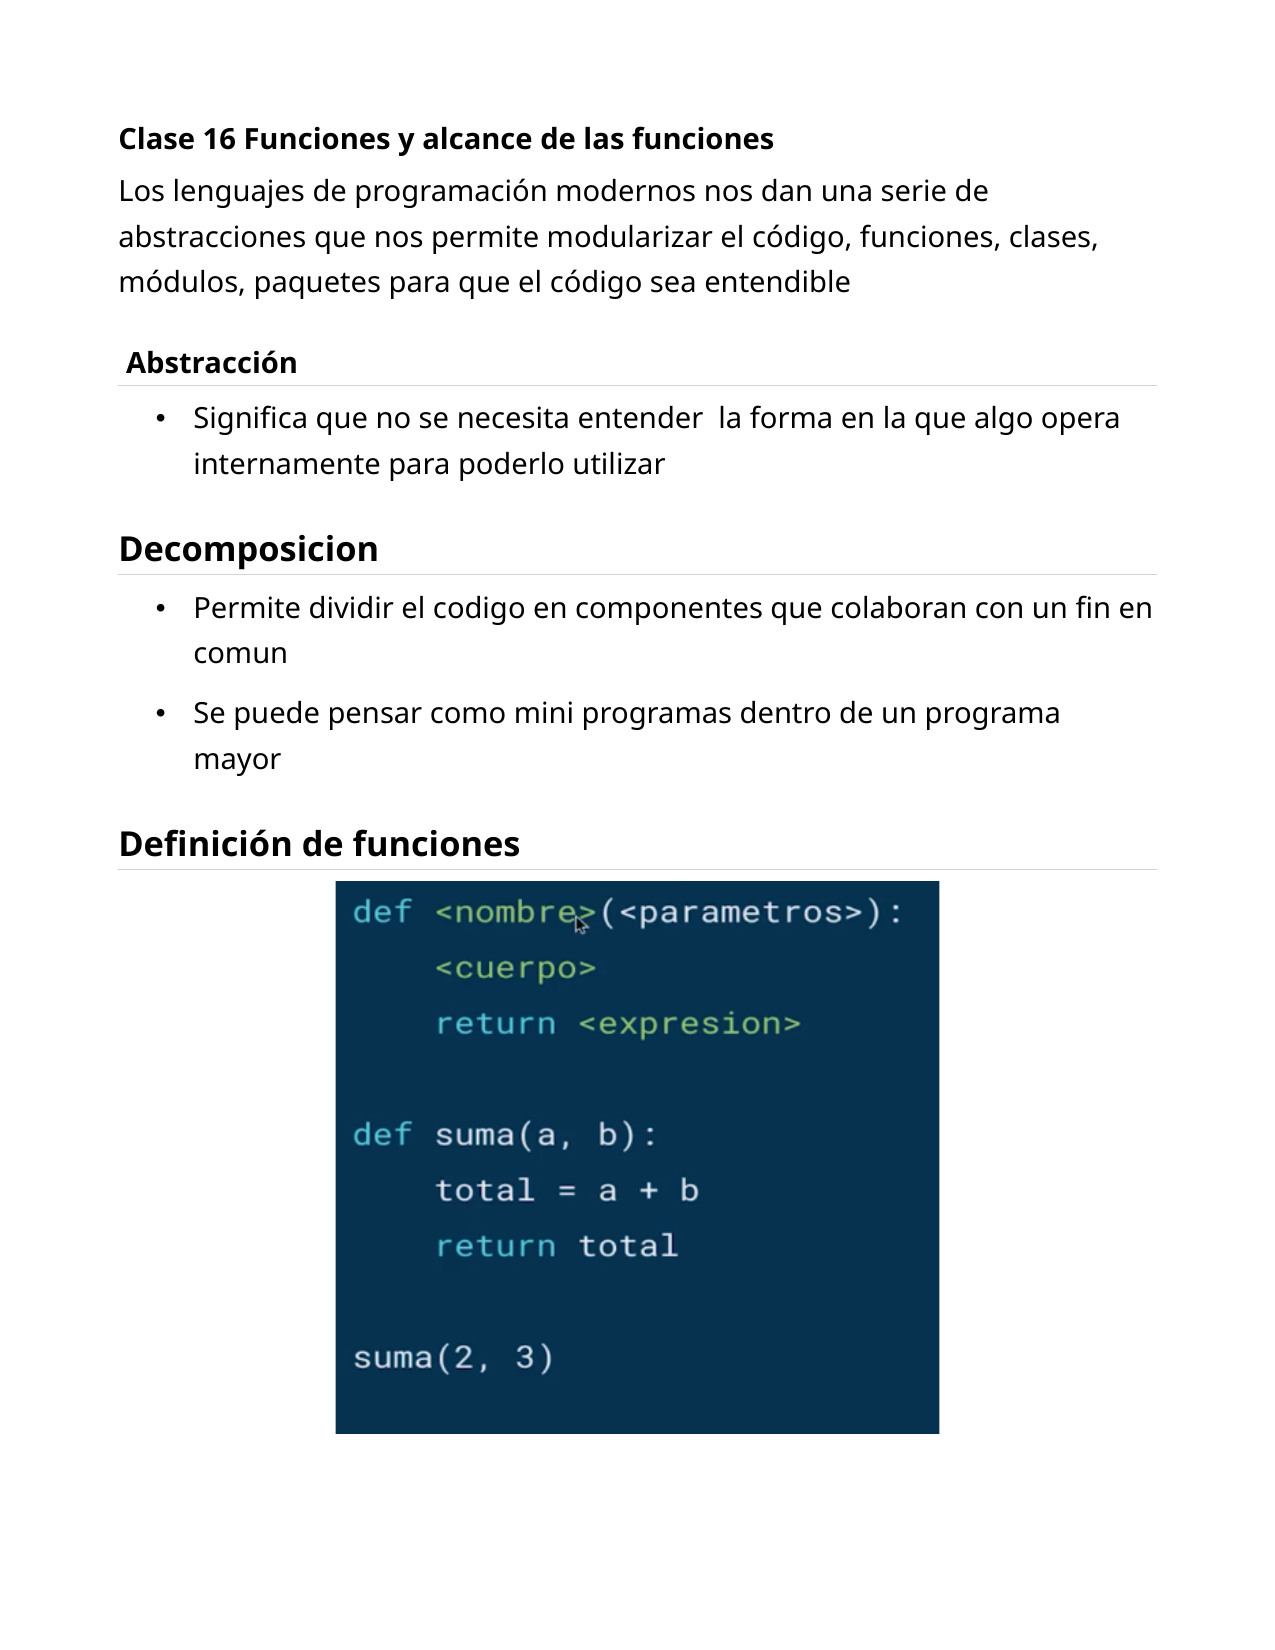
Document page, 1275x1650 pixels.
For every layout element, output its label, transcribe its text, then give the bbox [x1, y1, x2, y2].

list Se puede pensar como mini programas dentro de un programa mayor [156, 693, 1157, 778]
subtitle Definición de funciones [118, 819, 1157, 869]
list Permite dividir el codigo en componentes que colaboran con un fin en comun [156, 587, 1157, 672]
subtitle Abstracción [118, 343, 1157, 385]
list Significa que no se necesita entender la forma en la que algo opera internamente para poderlo utilizar [156, 398, 1157, 483]
subtitle Clase 16 Funciones y alcance de las funciones [118, 118, 1157, 158]
picture [335, 881, 940, 1434]
subtitle Decomposicion [118, 524, 1157, 574]
text Los lenguajes de programación modernos nos dan una serie de abstracciones que nos permite modularizar el código, funciones, clases, módulos, paquetes para que el código sea entendible [118, 170, 1157, 301]
